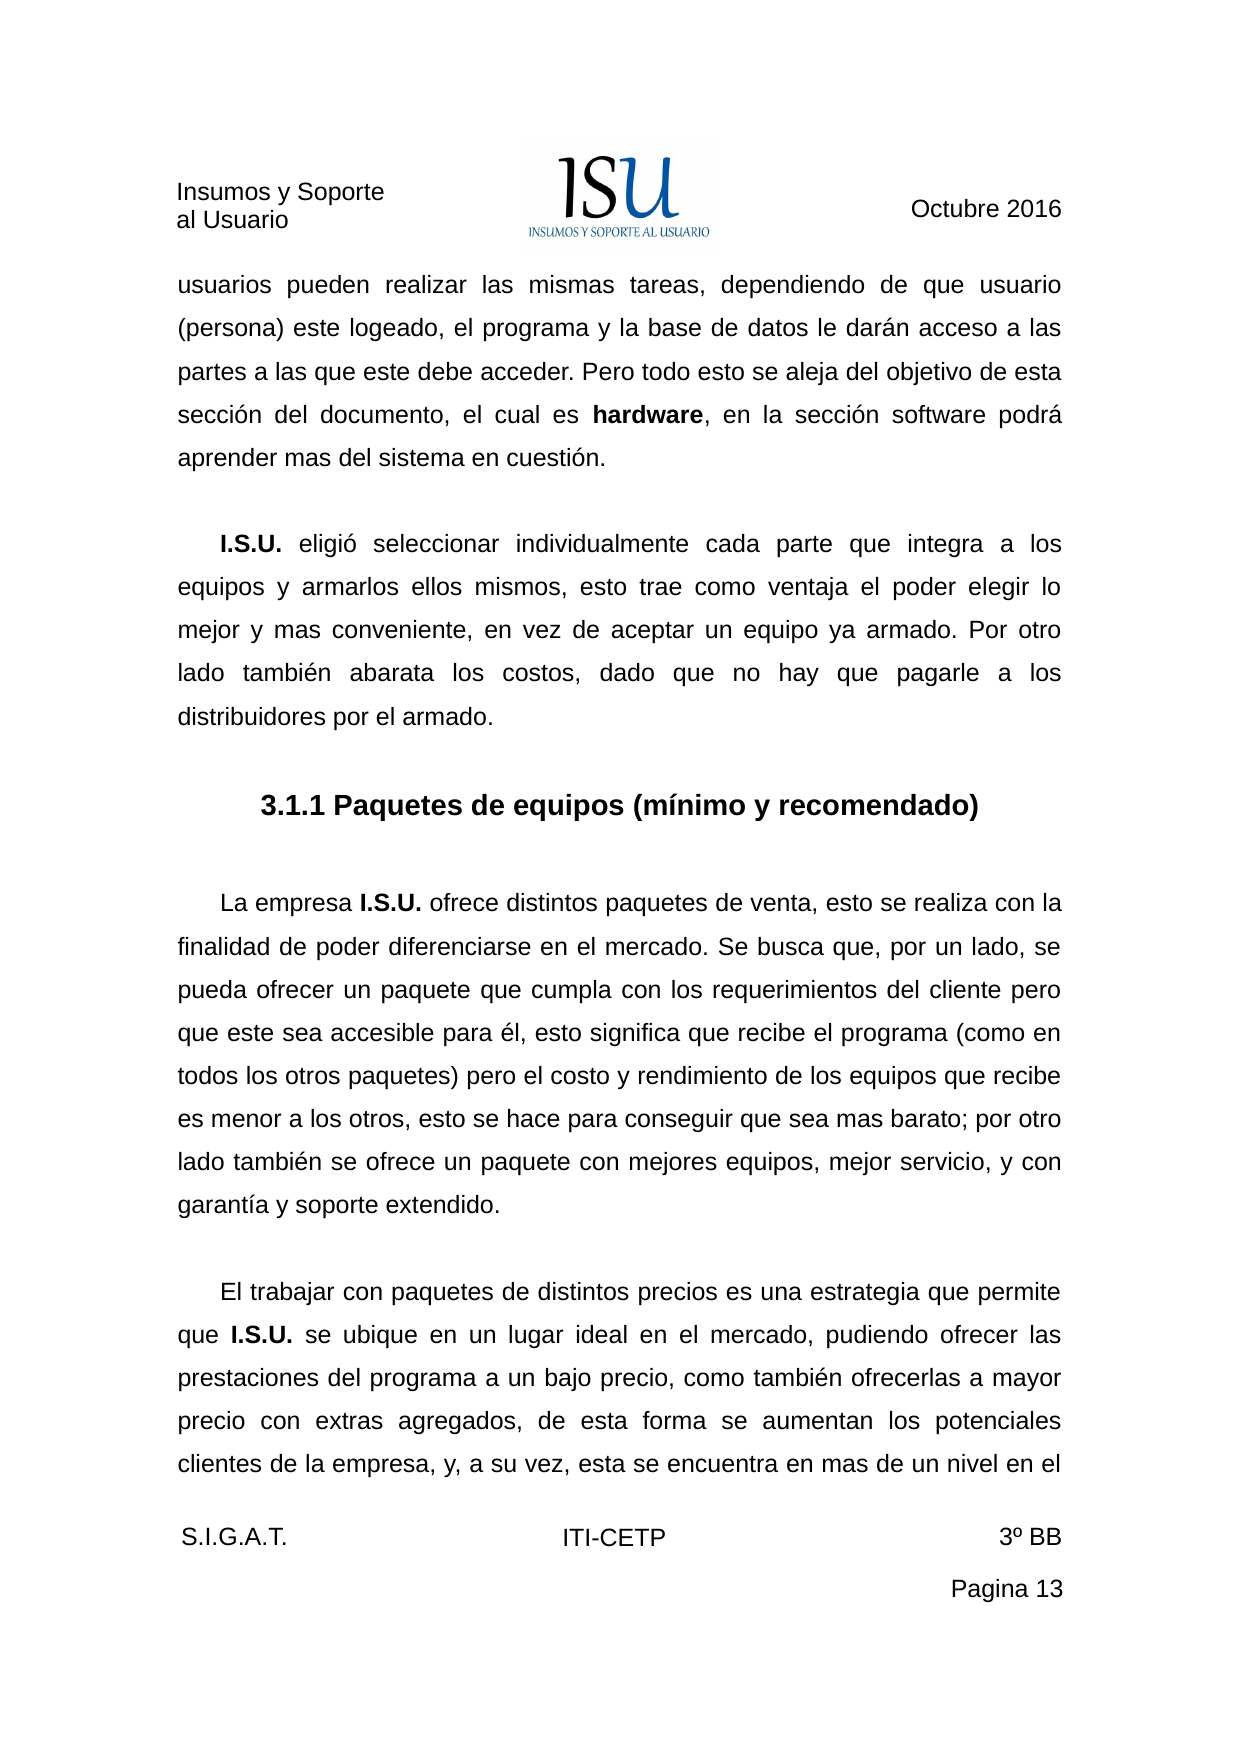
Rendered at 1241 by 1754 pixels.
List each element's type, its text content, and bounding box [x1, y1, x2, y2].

text El trabajar con paquetes de distintos precios es una estrategia que permite que I.S.U. se ubique en un lugar ideal en el mercado, pudiendo ofrecer las prestaciones del programa a un bajo precio, como también ofrecerlas a mayor precio con extras agregados, de esta forma se aumentan los potenciales clientes de la empresa, y, a su vez, esta se encuentra en mas de un nivel en el [177, 1276, 1063, 1478]
text I.S.U. eligió seleccionar individualmente cada parte que integra a los equipos y armarlos ellos mismos, esto trae como ventaja el poder elegir lo mejor y mas conveniente, en vez de aceptar un equipo ya armado. Por otro lado también abarata los costos, dado que no hay que pagarle a los distribuidores por el armado. [177, 529, 1063, 730]
text usuarios pueden realizar las mismas tareas, dependiendo de que usuario (persona) este logeado, el programa y la base de datos le darán acceso a las partes a las que este debe acceder. Pero todo esto se aleja del objetivo de esta sección del documento, el cual es hardware, en la sección software podrá aprender mas del sistema en cuestión. [177, 270, 1063, 471]
text 3.1.1 Paquetes de equipos (mínimo y recomendado) [177, 788, 1063, 821]
text La empresa I.S.U. ofrece distintos paquetes de venta, esto se realiza con la finalidad de poder diferenciarse en el mercado. Se busca que, por un lado, se pueda ofrecer un paquete que cumpla con los requerimientos del cliente pero que este sea accesible para él, esto significa que recibe el programa (como en todos los otros paquetes) pero el costo y rendimiento de los equipos que recibe es menor a los otros, esto se hace para conseguir que sea mas barato; por otro lado también se ofrece un paquete con mejores equipos, mejor servicio, y con garantía y soporte extendido. [177, 888, 1063, 1219]
picture [517, 138, 723, 252]
